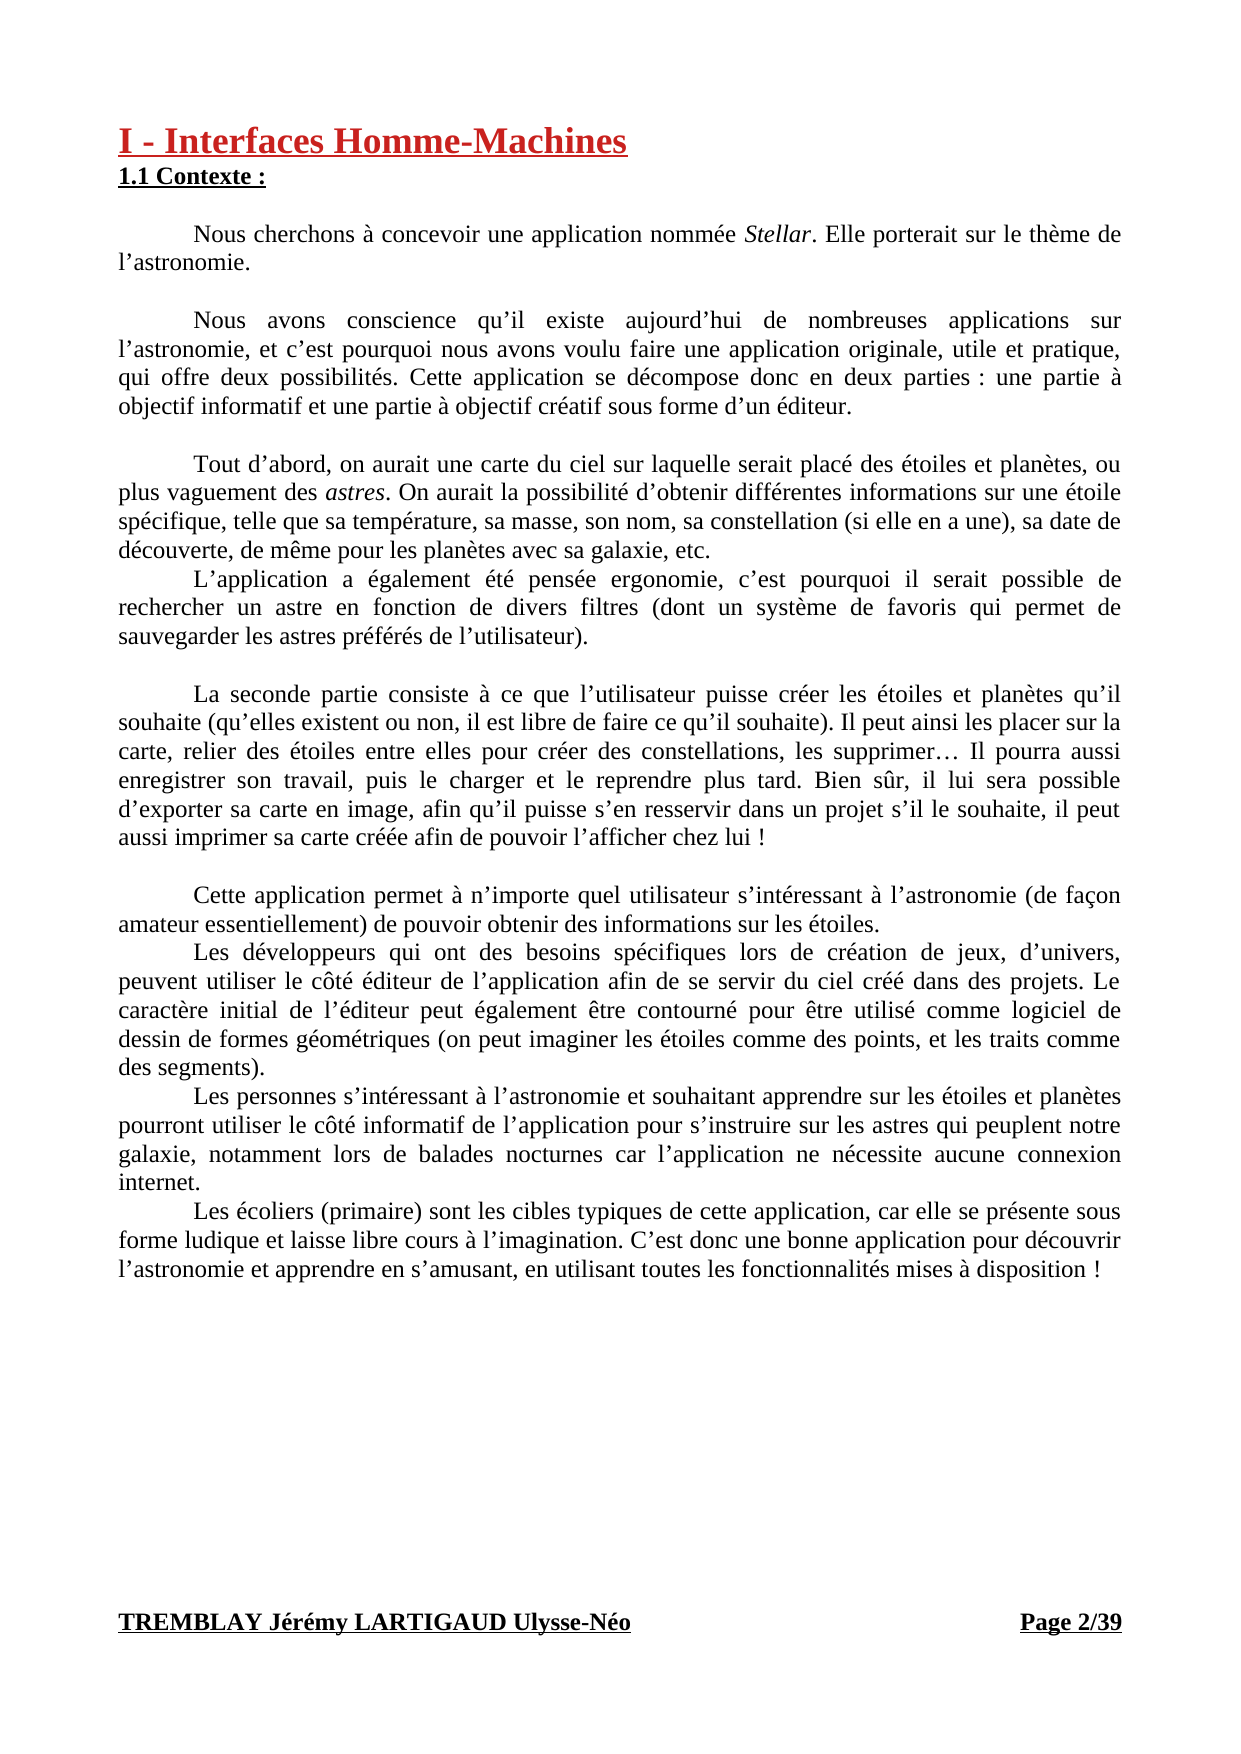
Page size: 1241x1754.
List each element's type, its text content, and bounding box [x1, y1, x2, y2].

text Les développeurs qui ont des besoins spécifiques lors de création de jeux, d’univers, peuvent utiliser le côté éditeur de l’application afin de se servir du ciel créé dans des projets. Le caractère initial de l’éditeur peut également être contourné pour être utilisé comme logiciel de dessin de formes géométriques (on peut imaginer les étoiles comme des points, et les traits comme des segments). [118, 937, 1122, 1081]
text Nous avons conscience qu’il existe aujourd’hui de nombreuses applications sur l’astronomie, et c’est pourquoi nous avons voulu faire une application originale, utile et pratique, qui offre deux possibilités. Cette application se décompose donc en deux parties : une partie à objectif informatif et une partie à objectif créatif sous forme d’un éditeur. [118, 305, 1122, 420]
text I - Interfaces Homme-Machines [118, 118, 1122, 161]
text Les personnes s’intéressant à l’astronomie et souhaitant apprendre sur les étoiles et planètes pourront utiliser le côté informatif de l’application pour s’instruire sur les astres qui peuplent notre galaxie, notamment lors de balades nocturnes car l’application ne nécessite aucune connexion internet. [118, 1081, 1122, 1196]
text Cette application permet à n’importe quel utilisateur s’intéressant à l’astronomie (de façon amateur essentiellement) de pouvoir obtenir des informations sur les étoiles. [118, 880, 1122, 937]
text L’application a également été pensée ergonomie, c’est pourquoi il serait possible de rechercher un astre en fonction de divers filtres (dont un système de favoris qui permet de sauvegarder les astres préférés de l’utilisateur). [118, 564, 1122, 650]
text Nous cherchons à concevoir une application nommée Stellar. Elle porterait sur le thème de l’astronomie. [118, 219, 1122, 276]
text Les écoliers (primaire) sont les cibles typiques de cette application, car elle se présente sous forme ludique et laisse libre cours à l’imagination. C’est donc une bonne application pour découvrir l’astronomie et apprendre en s’amusant, en utilisant toutes les fonctionnalités mises à disposition ! [118, 1196, 1122, 1282]
text 1.1 Contexte : [118, 161, 1122, 190]
text Tout d’abord, on aurait une carte du ciel sur laquelle serait placé des étoiles et planètes, ou plus vaguement des astres. On aurait la possibilité d’obtenir différentes informations sur une étoile spécifique, telle que sa température, sa masse, son nom, sa constellation (si elle en a une), sa date de découverte, de même pour les planètes avec sa galaxie, etc. [118, 449, 1122, 564]
text La seconde partie consiste à ce que l’utilisateur puisse créer les étoiles et planètes qu’il souhaite (qu’elles existent ou non, il est libre de faire ce qu’il souhaite). Il peut ainsi les placer sur la carte, relier des étoiles entre elles pour créer des constellations, les supprimer… Il pourra aussi enregistrer son travail, puis le charger et le reprendre plus tard. Bien sûr, il lui sera possible d’exporter sa carte en image, afin qu’il puisse s’en resservir dans un projet s’il le souhaite, il peut aussi imprimer sa carte créée afin de pouvoir l’afficher chez lui ! [118, 679, 1122, 851]
